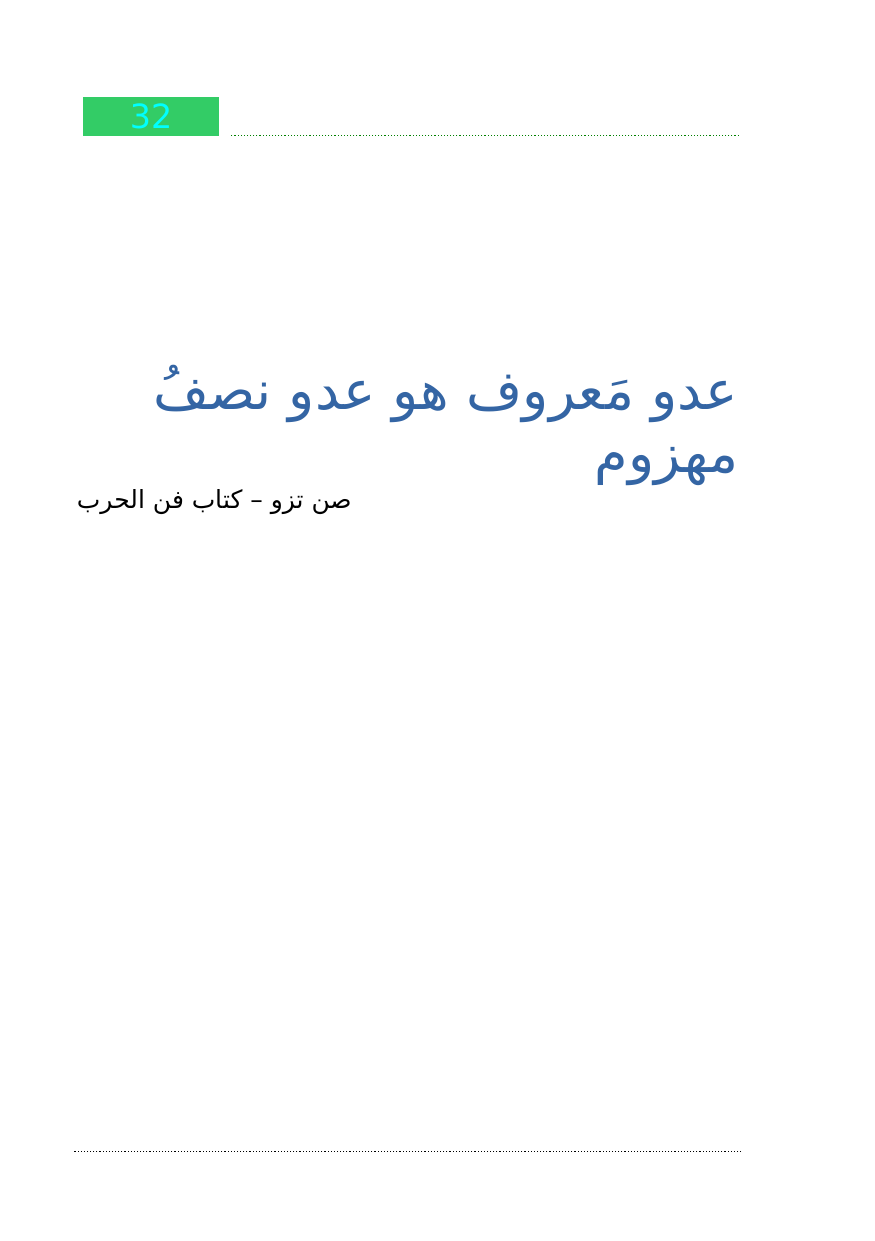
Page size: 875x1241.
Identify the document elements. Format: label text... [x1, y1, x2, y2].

text عدو مَعروف هو عدو نصفُ مهزوم [77, 359, 738, 485]
text صن تزو – كتاب فن الحرب [77, 485, 738, 514]
